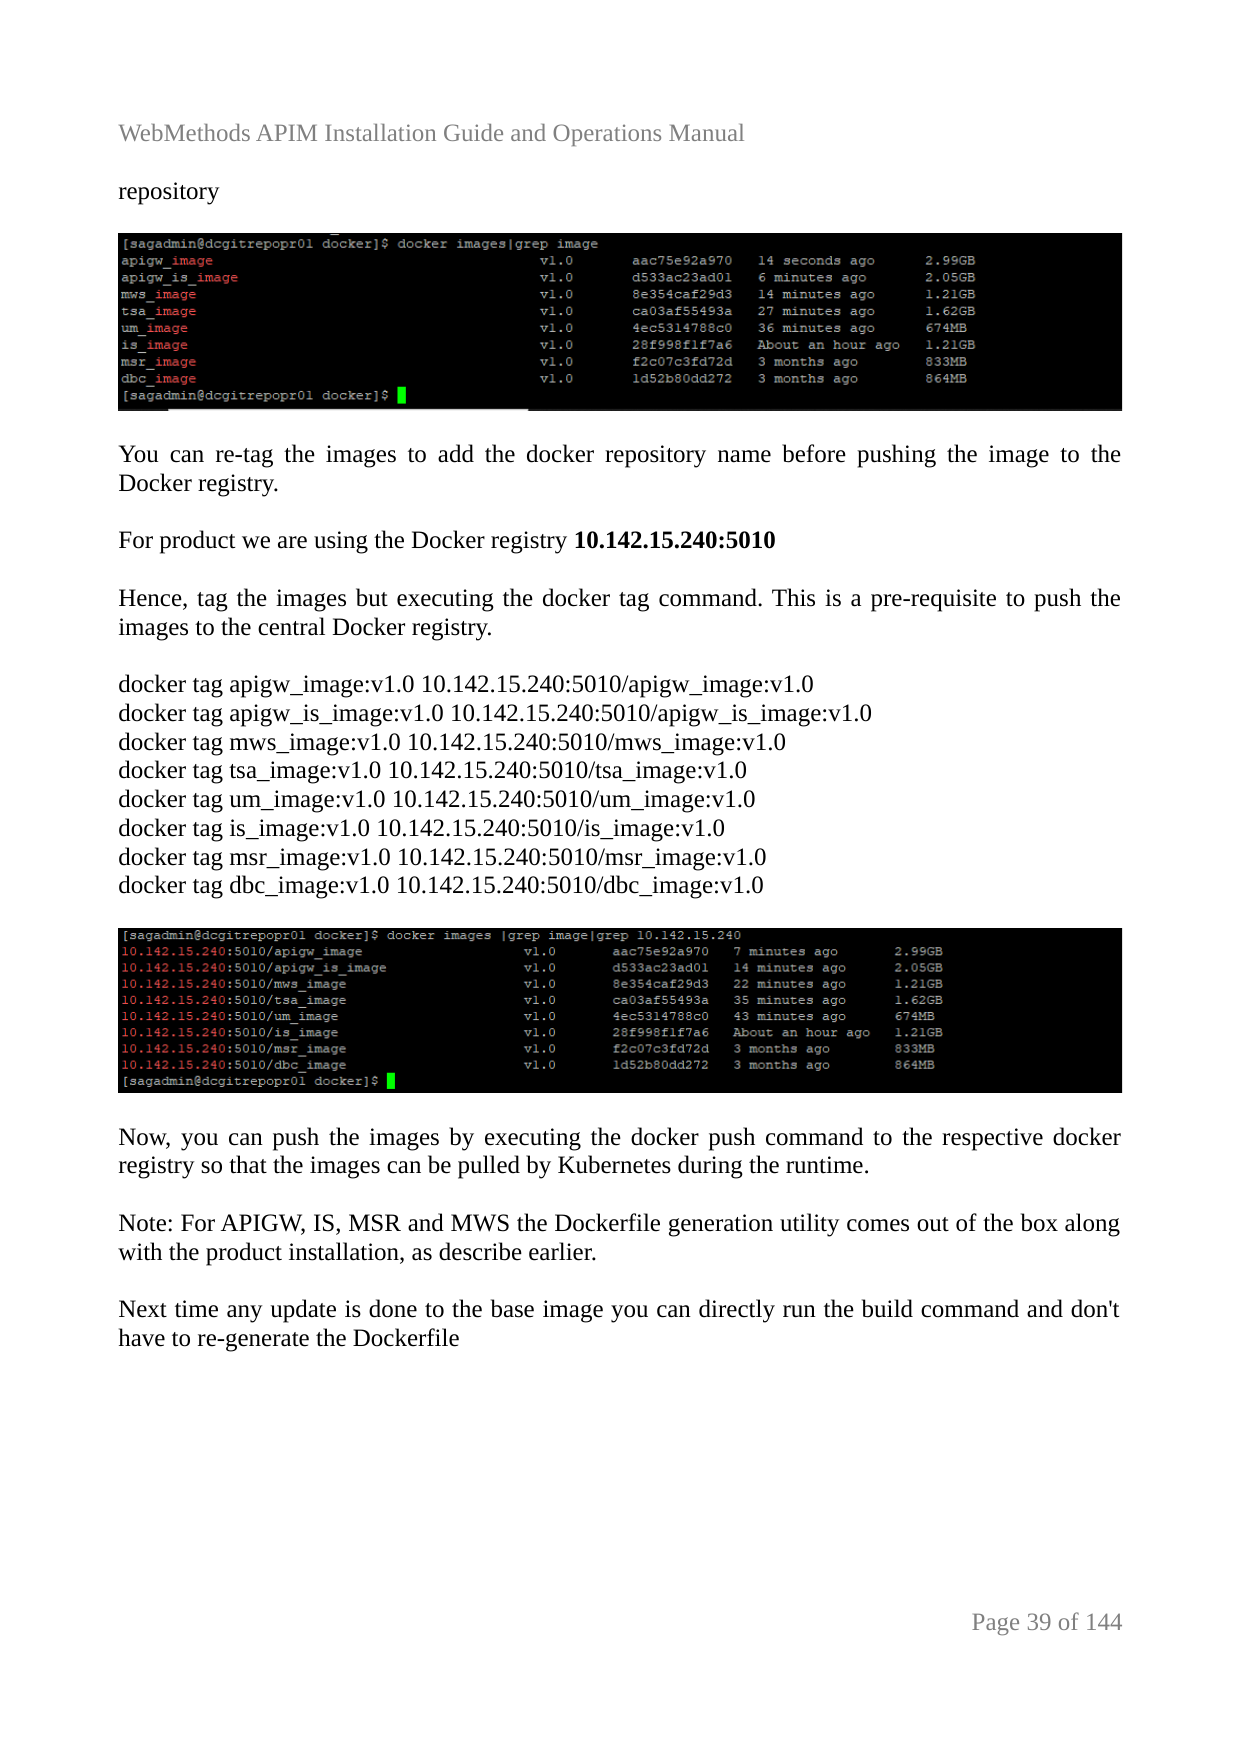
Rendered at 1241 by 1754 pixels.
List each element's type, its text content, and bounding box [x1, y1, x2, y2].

text docker tag is_image:v1.0 10.142.15.240:5010/is_image:v1.0 [118, 813, 1122, 842]
text docker tag tsa_image:v1.0 10.142.15.240:5010/tsa_image:v1.0 [118, 756, 1122, 784]
text For product we are using the Docker registry 10.142.15.240:5010 [118, 526, 1122, 554]
text repository [118, 176, 1122, 205]
text Hence, tag the images but executing the docker tag command. This is a pre-requisite to push the images to the central Docker registry. [118, 583, 1122, 641]
picture [118, 928, 1123, 1093]
text You can re-tag the images to add the docker repository name before pushing the image to the Docker registry. [118, 439, 1122, 497]
text Note: For APIGW, IS, MSR and MWS the Dockerfile generation utility comes out of the box along with the product installation, as describe earlier. [118, 1208, 1122, 1265]
text docker tag dbc_image:v1.0 10.142.15.240:5010/dbc_image:v1.0 [118, 871, 1122, 899]
text Now, you can push the images by executing the docker push command to the respective docker registry so that the images can be pulled by Kubernetes during the runtime. [118, 1122, 1122, 1179]
text Next time any update is done to the base image you can directly run the build command and don't have to re-generate the Dockerfile [118, 1294, 1122, 1352]
text docker tag apigw_image:v1.0 10.142.15.240:5010/apigw_image:v1.0 [118, 669, 1122, 698]
text docker tag mws_image:v1.0 10.142.15.240:5010/mws_image:v1.0 [118, 727, 1122, 756]
text docker tag um_image:v1.0 10.142.15.240:5010/um_image:v1.0 [118, 784, 1122, 813]
text docker tag apigw_is_image:v1.0 10.142.15.240:5010/apigw_is_image:v1.0 [118, 698, 1122, 727]
text docker tag msr_image:v1.0 10.142.15.240:5010/msr_image:v1.0 [118, 842, 1122, 871]
picture [118, 233, 1123, 411]
